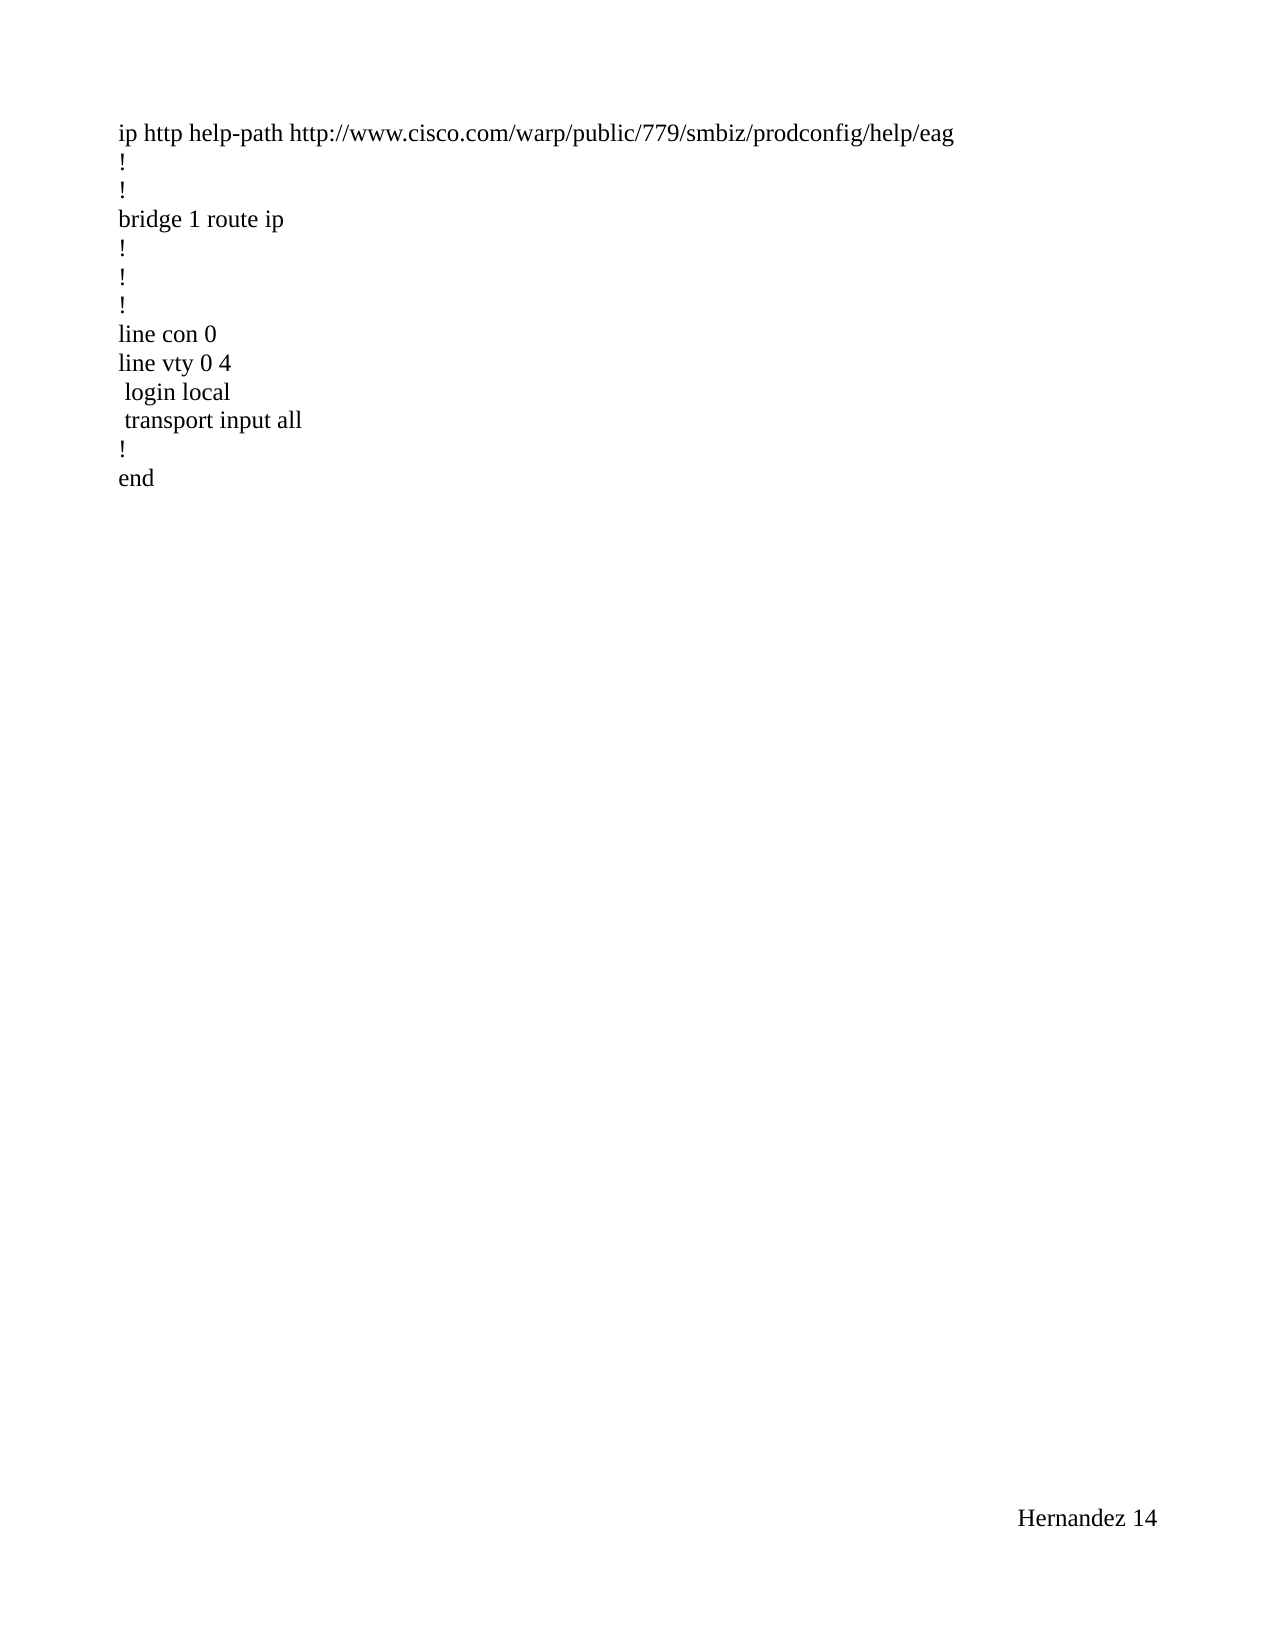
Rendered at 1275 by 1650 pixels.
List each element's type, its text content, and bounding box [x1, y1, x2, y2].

text ! [118, 176, 1157, 204]
text line con 0 [118, 319, 1157, 348]
text ! [118, 434, 1157, 463]
text transport input all [118, 406, 1157, 434]
text line vty 0 4 [118, 348, 1157, 377]
text bridge 1 route ip [118, 204, 1157, 233]
text login local [118, 377, 1157, 406]
text end [118, 463, 1157, 492]
text ! [118, 233, 1157, 262]
text ! [118, 291, 1157, 319]
text ! [118, 262, 1157, 291]
text ip http help-path http://www.cisco.com/warp/public/779/smbiz/prodconfig/help/eag [118, 118, 1157, 147]
text ! [118, 147, 1157, 176]
